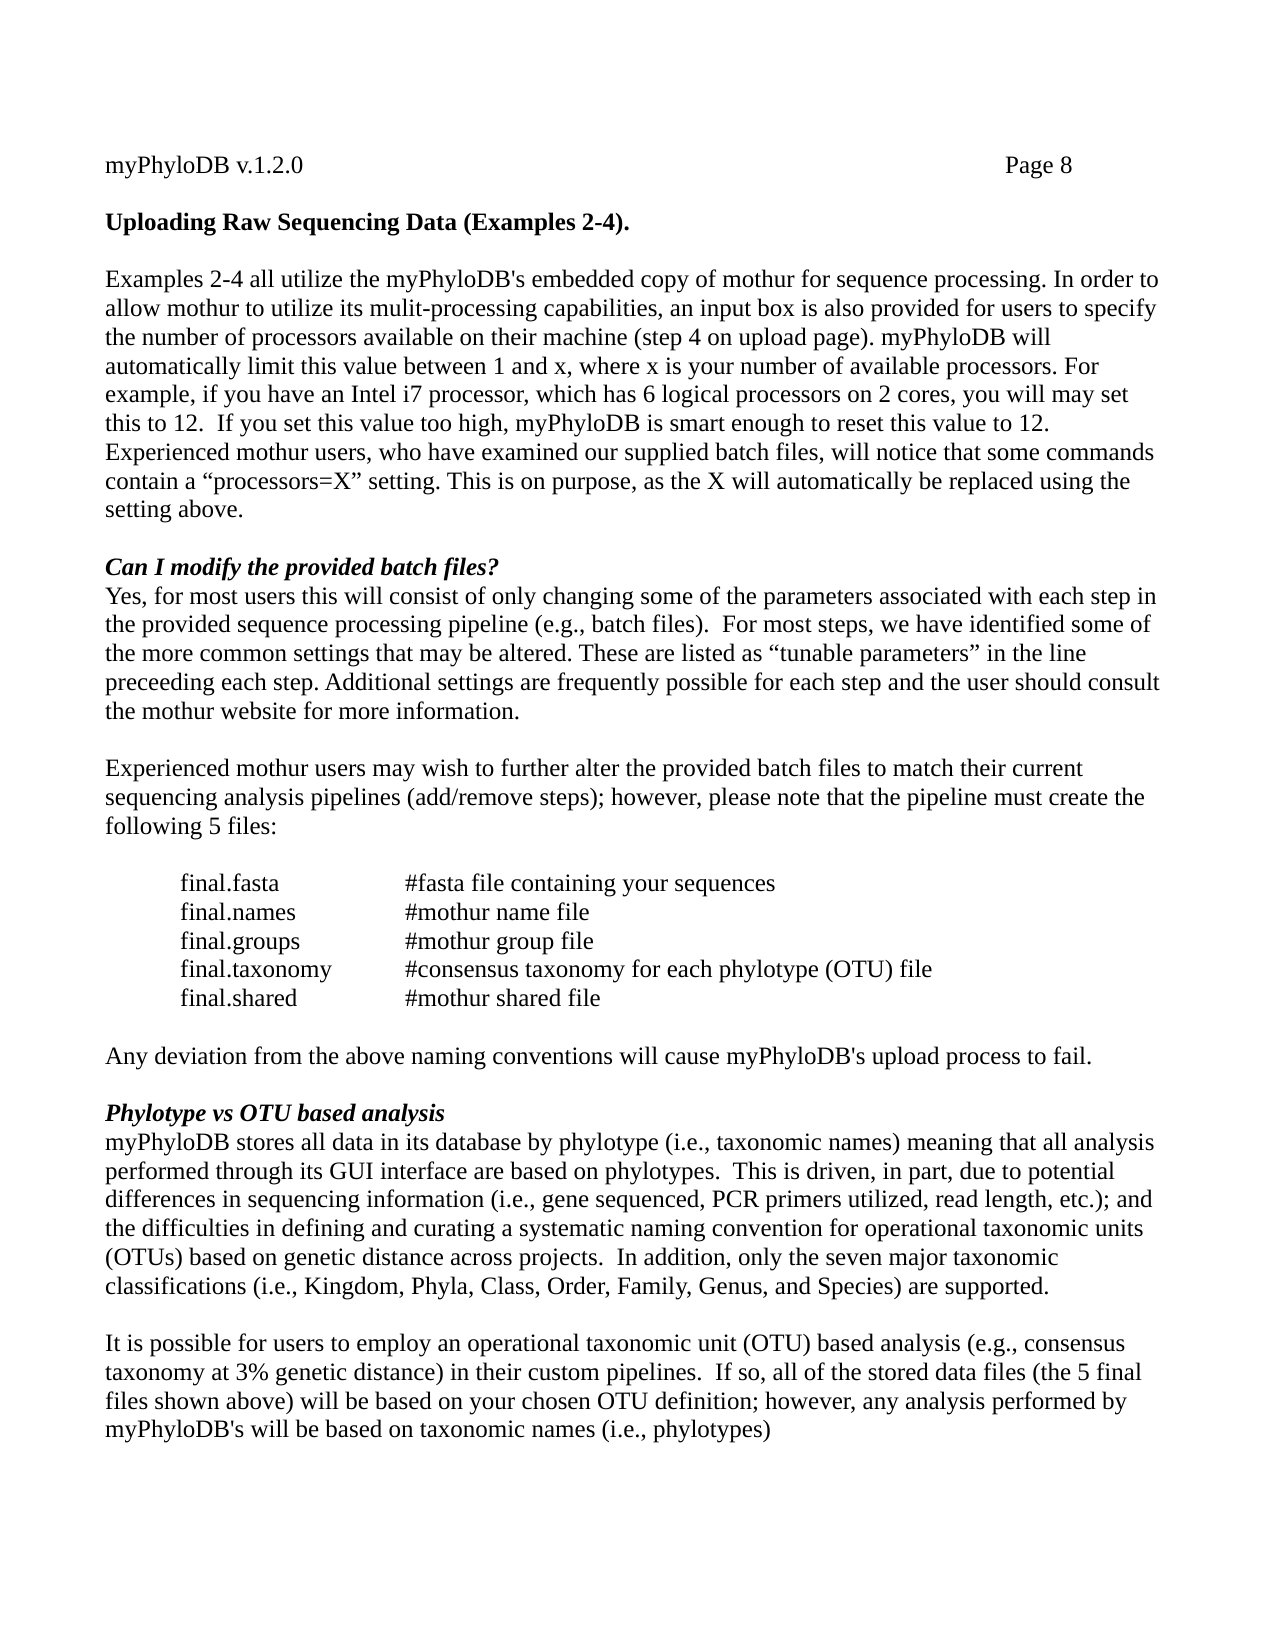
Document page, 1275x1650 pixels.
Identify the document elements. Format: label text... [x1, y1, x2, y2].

text final.groups #mothur group file [105, 926, 1170, 954]
text final.fasta #fasta file containing your sequences [105, 868, 1170, 897]
text Examples 2-4 all utilize the myPhyloDB's embedded copy of mothur for sequence processing. In order to allow mothur to utilize its mulit-processing capabilities, an input box is also provided for users to specify the number of processors available on their machine (step 4 on upload page). myPhyloDB will automatically limit this value between 1 and x, where x is your number of available processors. For example, if you have an Intel i7 processor, which has 6 logical processors on 2 cores, you will may set this to 12. If you set this value too high, myPhyloDB is smart enough to reset this value to 12. Experienced mothur users, who have examined our supplied batch files, will notice that some commands contain a “processors=X” setting. This is on purpose, as the X will automatically be replaced using the setting above. [105, 264, 1170, 523]
text myPhyloDB stores all data in its database by phylotype (i.e., taxonomic names) meaning that all analysis performed through its GUI interface are based on phylotypes. This is driven, in part, due to potential differences in sequencing information (i.e., gene sequenced, PCR primers utilized, read length, etc.); and the difficulties in defining and curating a systematic naming convention for operational taxonomic units (OTUs) based on genetic distance across projects. In addition, only the seven major taxonomic classifications (i.e., Kingdom, Phyla, Class, Order, Family, Genus, and Species) are supported. [105, 1127, 1170, 1299]
text Yes, for most users this will consist of only changing some of the parameters associated with each step in the provided sequence processing pipeline (e.g., batch files). For most steps, we have identified some of the more common settings that may be altered. These are listed as “tunable parameters” in the line preceeding each step. Additional settings are frequently possible for each step and the user should consult the mothur website for more information. [105, 581, 1170, 724]
text Any deviation from the above naming conventions will cause myPhyloDB's upload process to fail. [105, 1041, 1170, 1069]
text final.shared #mothur shared file [105, 983, 1170, 1012]
text Uploading Raw Sequencing Data (Examples 2-4). [105, 207, 1170, 236]
text final.names #mothur name file [105, 897, 1170, 926]
text Experienced mothur users may wish to further alter the provided batch files to match their current sequencing analysis pipelines (add/remove steps); however, please note that the pipeline must create the following 5 files: [105, 753, 1170, 839]
text It is possible for users to employ an operational taxonomic unit (OTU) based analysis (e.g., consensus taxonomy at 3% genetic distance) in their custom pipelines. If so, all of the stored data files (the 5 final files shown above) will be based on your chosen OTU definition; however, any analysis performed by myPhyloDB's will be based on taxonomic names (i.e., phylotypes) [105, 1328, 1170, 1443]
text Phylotype vs OTU based analysis [105, 1098, 1170, 1127]
text Can I modify the provided batch files? [105, 552, 1170, 581]
text final.taxonomy #consensus taxonomy for each phylotype (OTU) file [105, 954, 1170, 983]
